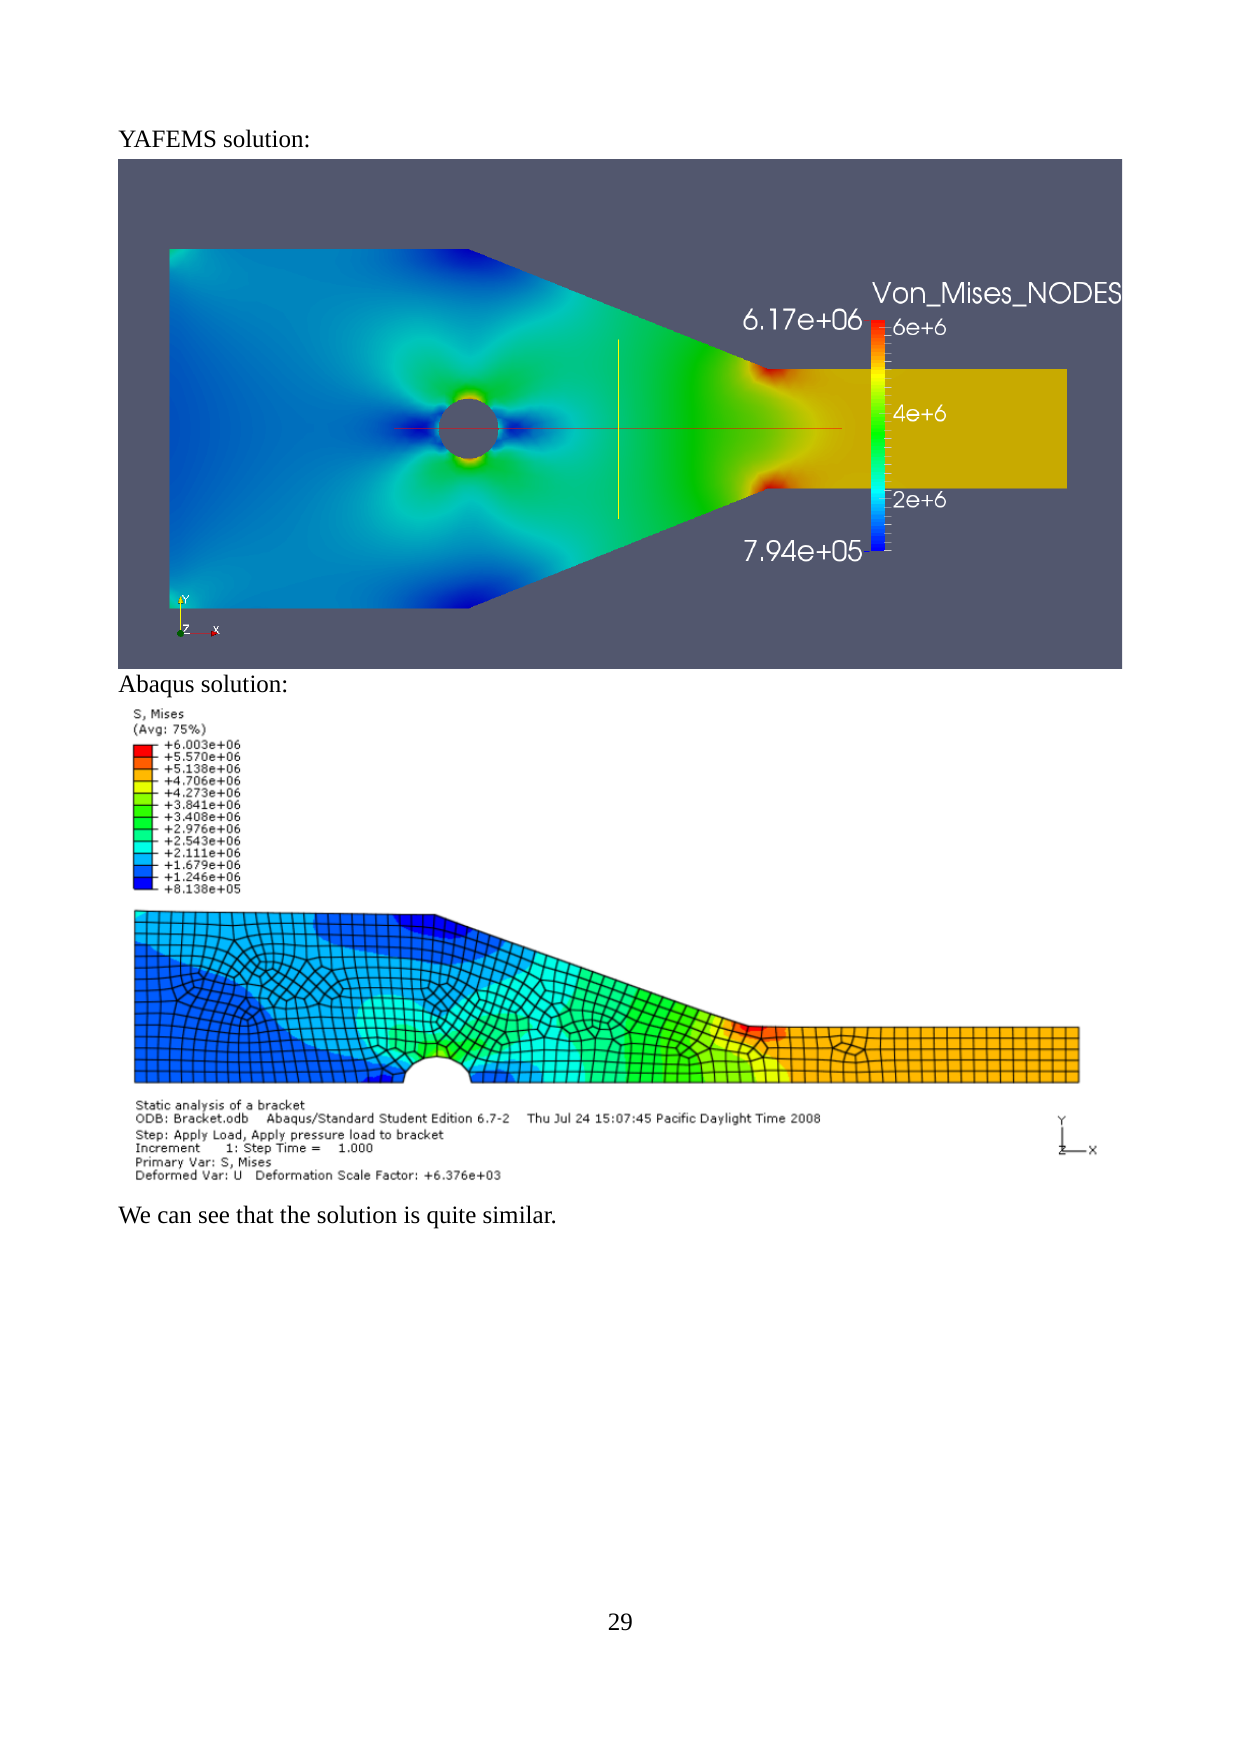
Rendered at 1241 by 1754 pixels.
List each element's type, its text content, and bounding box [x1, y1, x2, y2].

picture [118, 159, 1123, 669]
picture [118, 704, 1123, 1201]
text We can see that the solution is quite similar. [118, 1201, 1122, 1230]
text Abaqus solution: [118, 669, 1122, 698]
text YAFEMS solution: [118, 124, 1122, 153]
